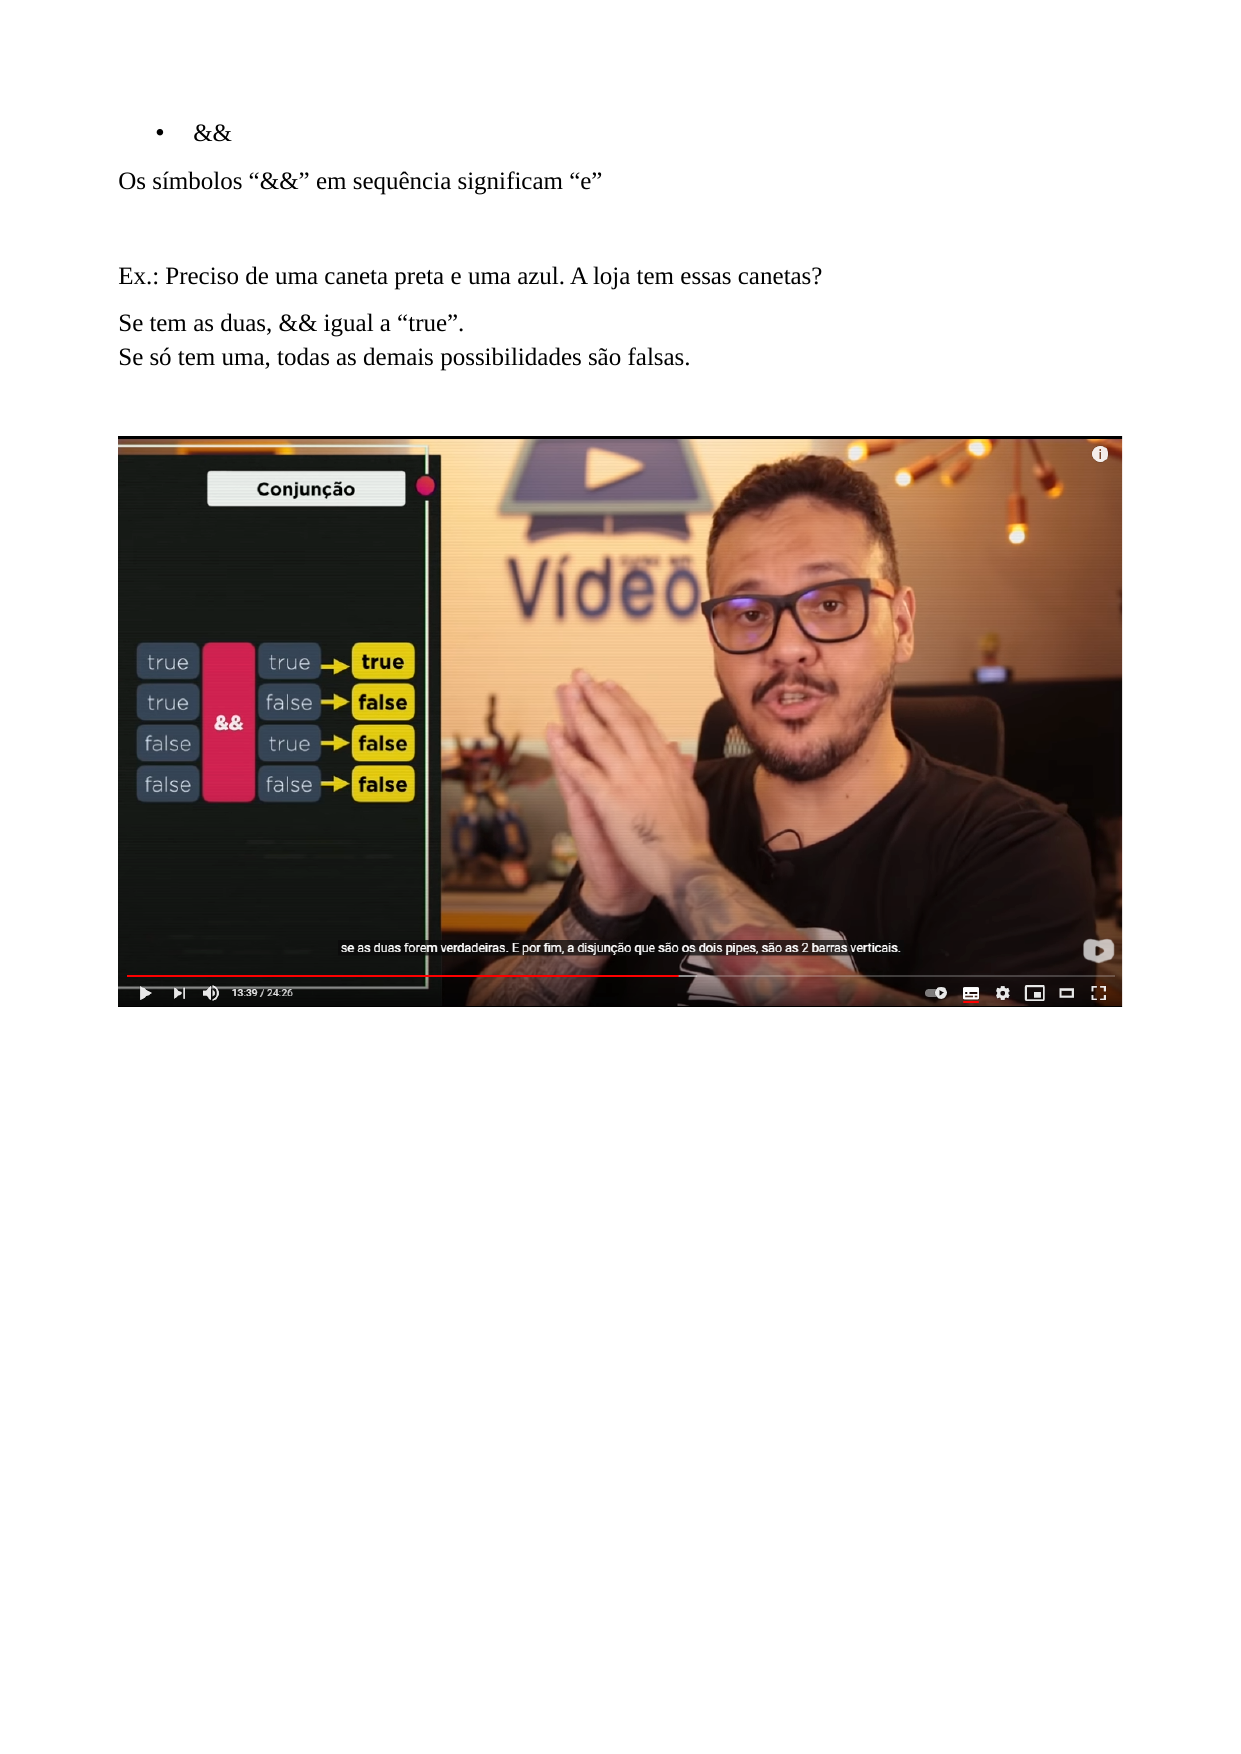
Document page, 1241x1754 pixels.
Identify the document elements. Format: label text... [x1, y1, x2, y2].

picture [118, 436, 1123, 1007]
text Se tem as duas, && igual a “true”. Se só tem uma, todas as demais possibilidades são falsas. [118, 308, 1122, 370]
text Ex.: Preciso de uma caneta preta e uma azul. A loja tem essas canetas? [118, 261, 1122, 290]
list && [156, 118, 1122, 147]
text Os símbolos “&&” em sequência significam “e” [118, 166, 1122, 194]
